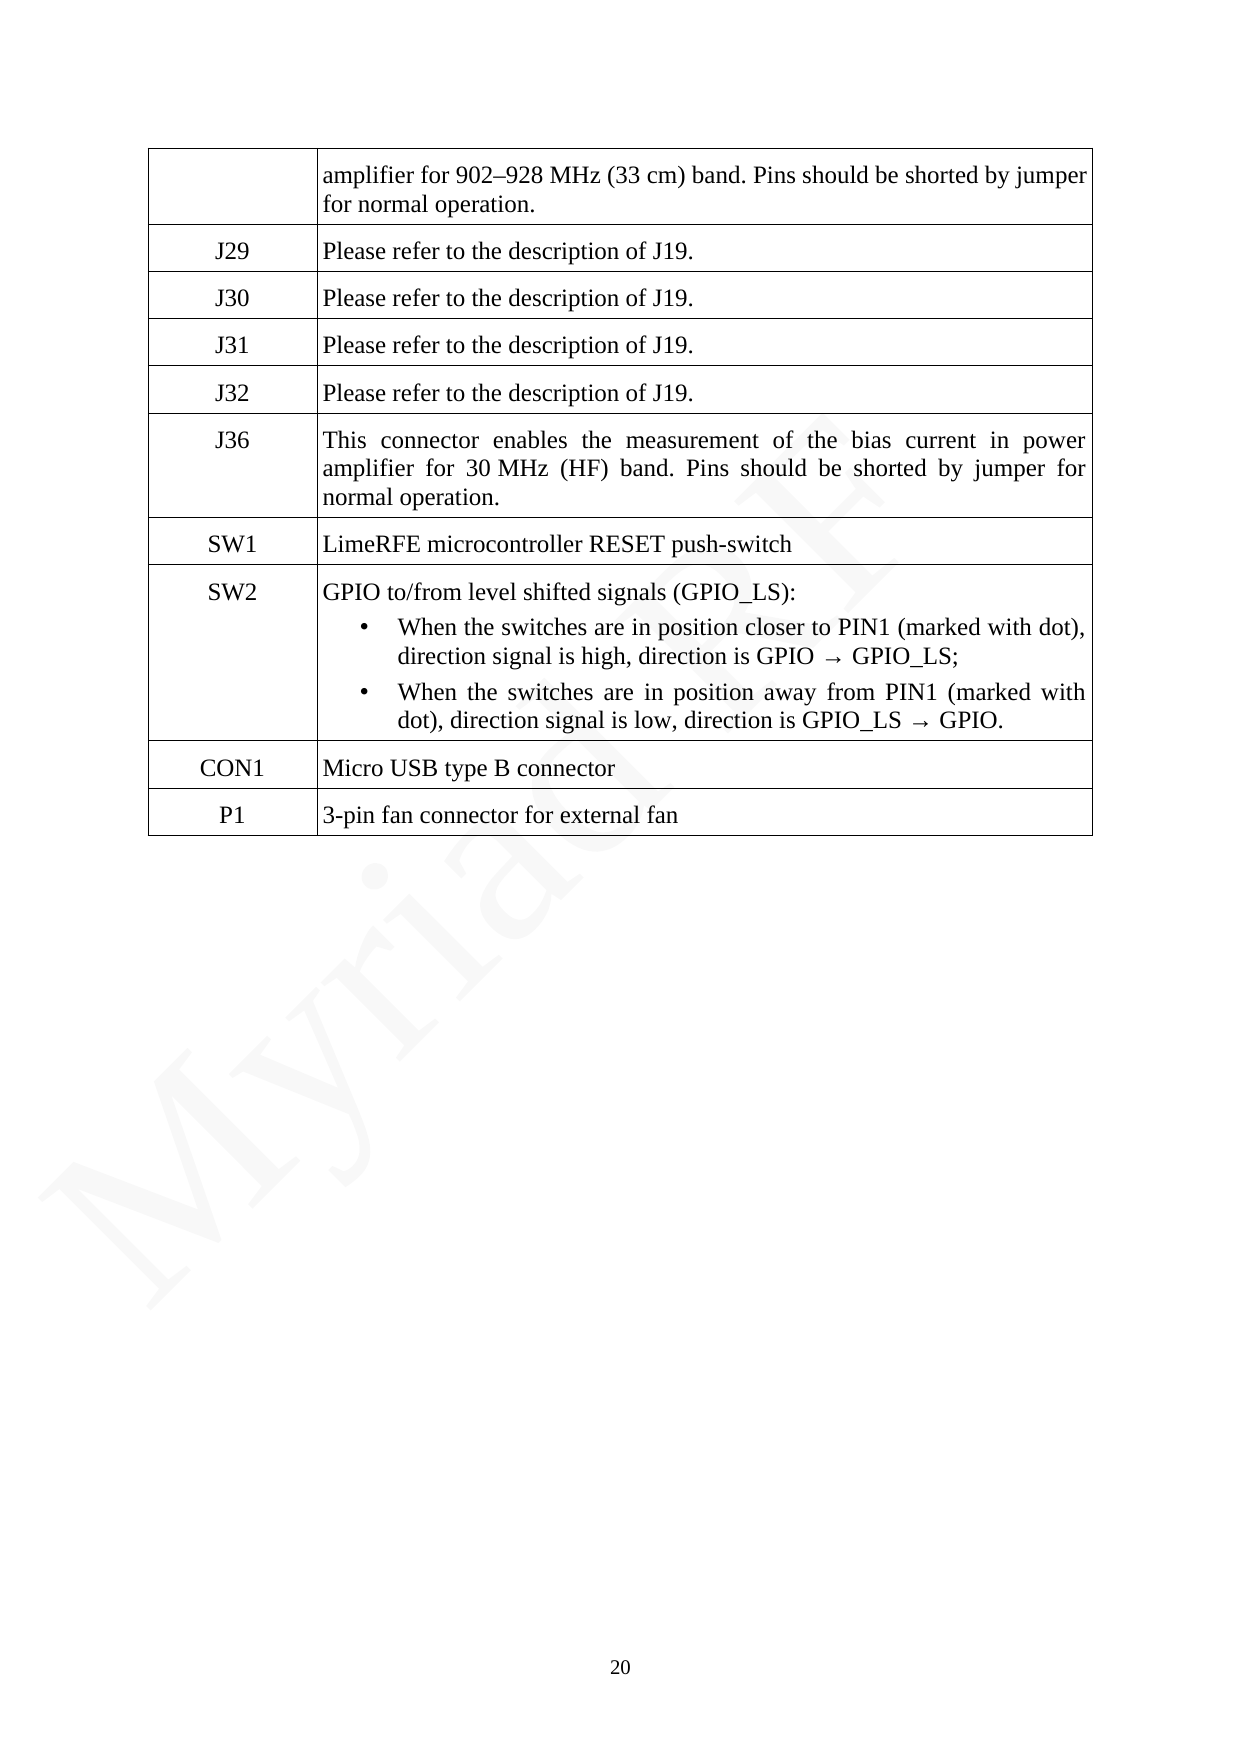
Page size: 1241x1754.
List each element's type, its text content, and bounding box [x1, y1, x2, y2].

table_cell LimeRFE microcontroller RESET push-switch [318, 518, 826, 564]
table_cell J30 [149, 272, 317, 318]
table_cell CON1 [149, 741, 317, 787]
table_cell Please refer to the description of J19. [318, 366, 1092, 412]
table_cell Please refer to the description of J19. [318, 319, 1092, 365]
table_cell Please refer to the description of J19. [318, 272, 1092, 318]
table_cell 3-pin fan connector for external fan [318, 789, 557, 834]
table_cell Please refer to the description of J19. [318, 225, 1092, 271]
table_cell Micro USB type B connector [318, 741, 557, 787]
table_cell [829, 518, 1092, 564]
table_cell GPIO to/from level shifted signals (GPIO_LS): When the switches are in position closer to PIN1 (marked with dot), direction signal is high, direction is GPIO → GPIO_LS; When the switches are in position away from PIN1 (marked with dot), direction signal is low, direction is GPIO_LS → GPIO. [318, 565, 1092, 740]
table_cell 3-pin fan connector for external fan [552, 789, 638, 832]
table_cell J36 [149, 414, 317, 517]
table_cell P1 [149, 789, 317, 834]
table_cell Micro USB type B connector [609, 741, 1092, 787]
table_cell 3-pin fan connector for external fan [632, 789, 1092, 834]
table_cell This connector enables the measurement of the bias current in power amplifier for 30 MHz (HF) band. Pins should be shorted by jumper for normal operation. [318, 414, 820, 517]
table_cell [149, 149, 317, 224]
table_cell J31 [149, 319, 317, 365]
table_cell J29 [149, 225, 317, 271]
table_cell This connector enables the measurement of the bias current in power amplifier for 30 MHz (HF) band. Pins should be shorted by jumper for normal operation. [775, 414, 1092, 517]
table_cell J32 [149, 366, 317, 412]
table_cell amplifier for 902–928 MHz (33 cm) band. Pins should be shorted by jumper for normal operation. [318, 149, 1092, 224]
table_cell SW2 [149, 565, 317, 740]
table_cell Micro USB type B connector [549, 741, 623, 787]
table_cell SW1 [149, 518, 317, 564]
